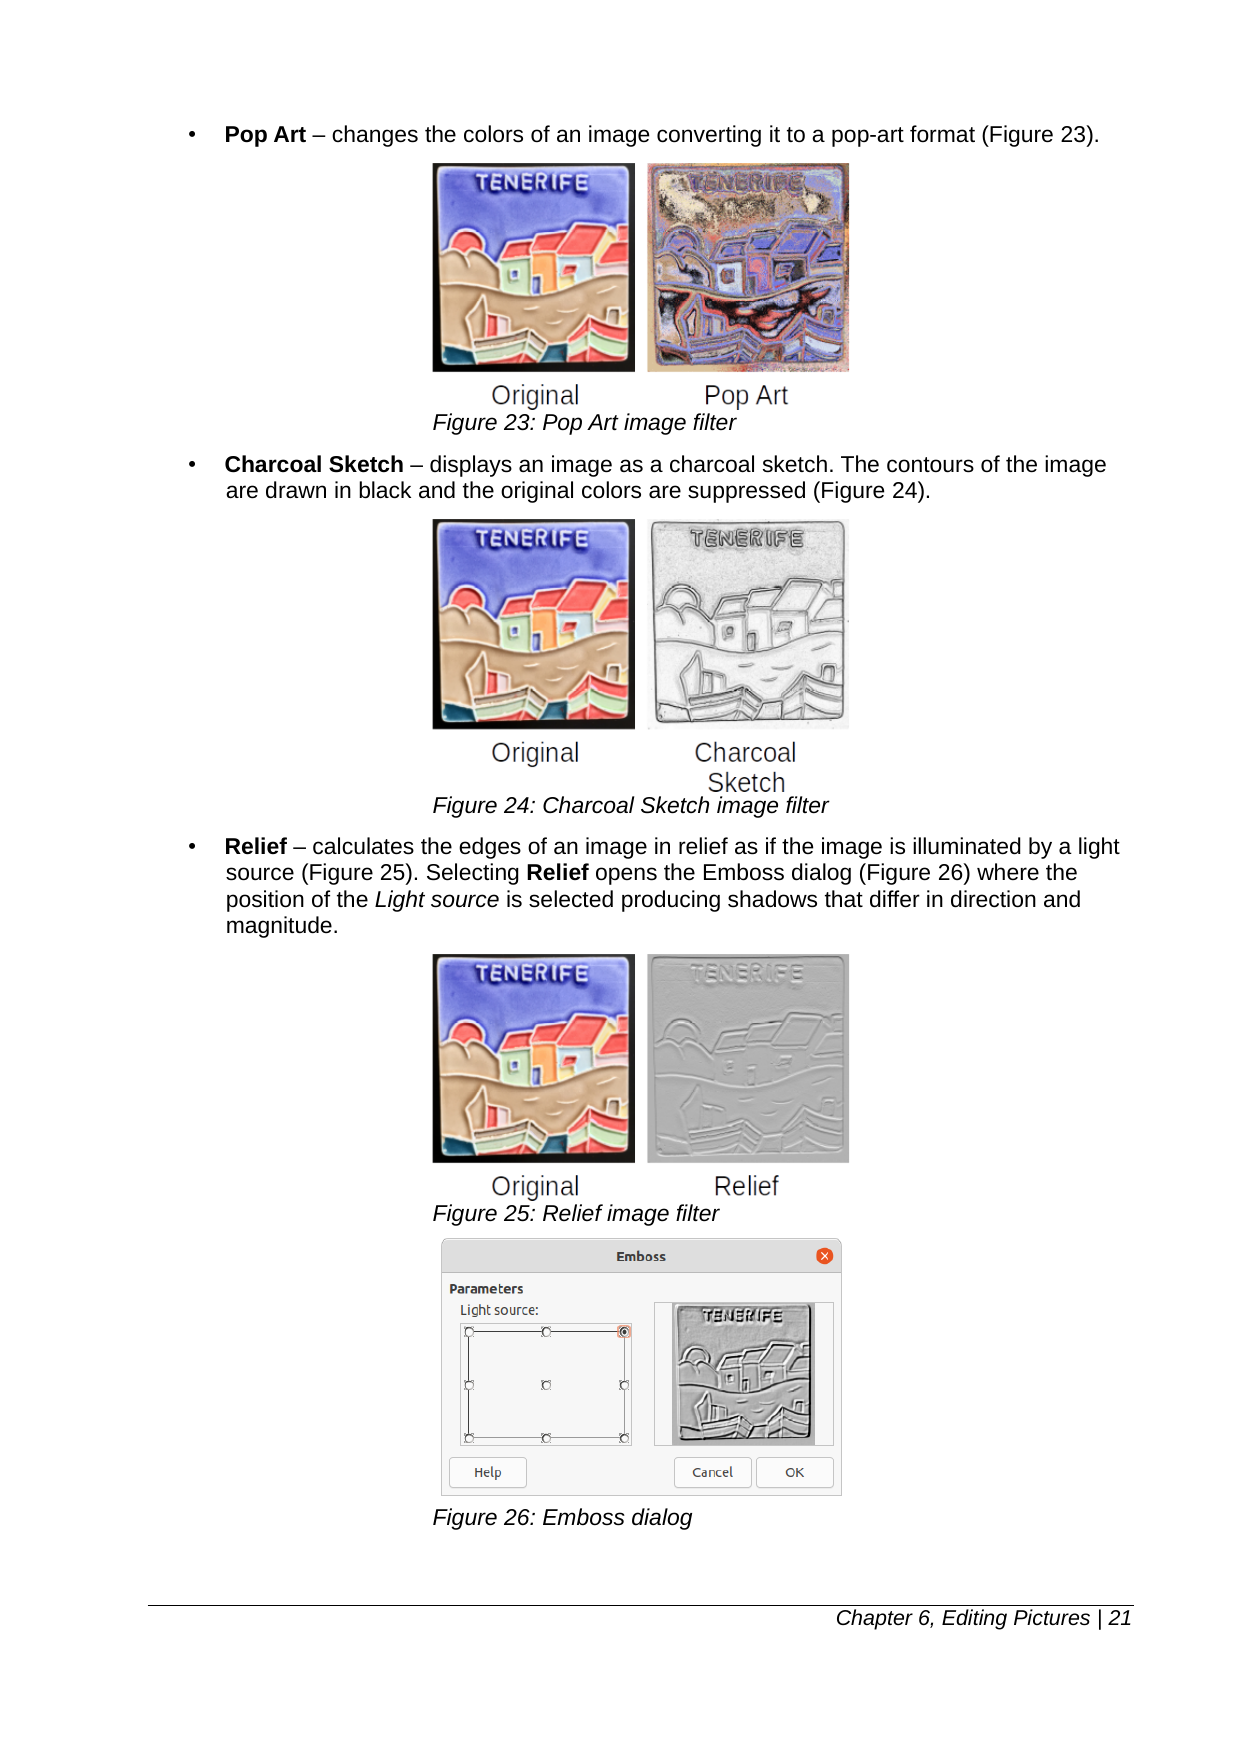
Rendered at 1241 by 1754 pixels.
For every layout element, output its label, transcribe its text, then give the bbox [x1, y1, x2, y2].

text Figure 25: Relief image filter [432, 1201, 849, 1227]
picture [432, 1238, 850, 1504]
picture [432, 518, 850, 792]
list Pop Art – changes the colors of an image converting it to a pop-art format (Figure 23). [185, 118, 1134, 150]
picture [432, 953, 850, 1201]
picture [432, 162, 850, 410]
list Relief – calculates the edges of an image in relief as if the image is illuminated by a light source (Figure 25). Selecting Relief opens the Emboss dialog (Figure 26) where the position of the Light source is selected producing shadows that differ in direction and magnitude. [185, 830, 1134, 941]
text Figure 23: Pop Art image filter [432, 410, 849, 436]
text Figure 26: Emboss dialog [432, 1504, 849, 1530]
text Figure 24: Charcoal Sketch image filter [432, 792, 849, 818]
list Charcoal Sketch – displays an image as a charcoal sketch. The contours of the image are drawn in black and the original colors are suppressed (Figure 24). [185, 448, 1134, 506]
